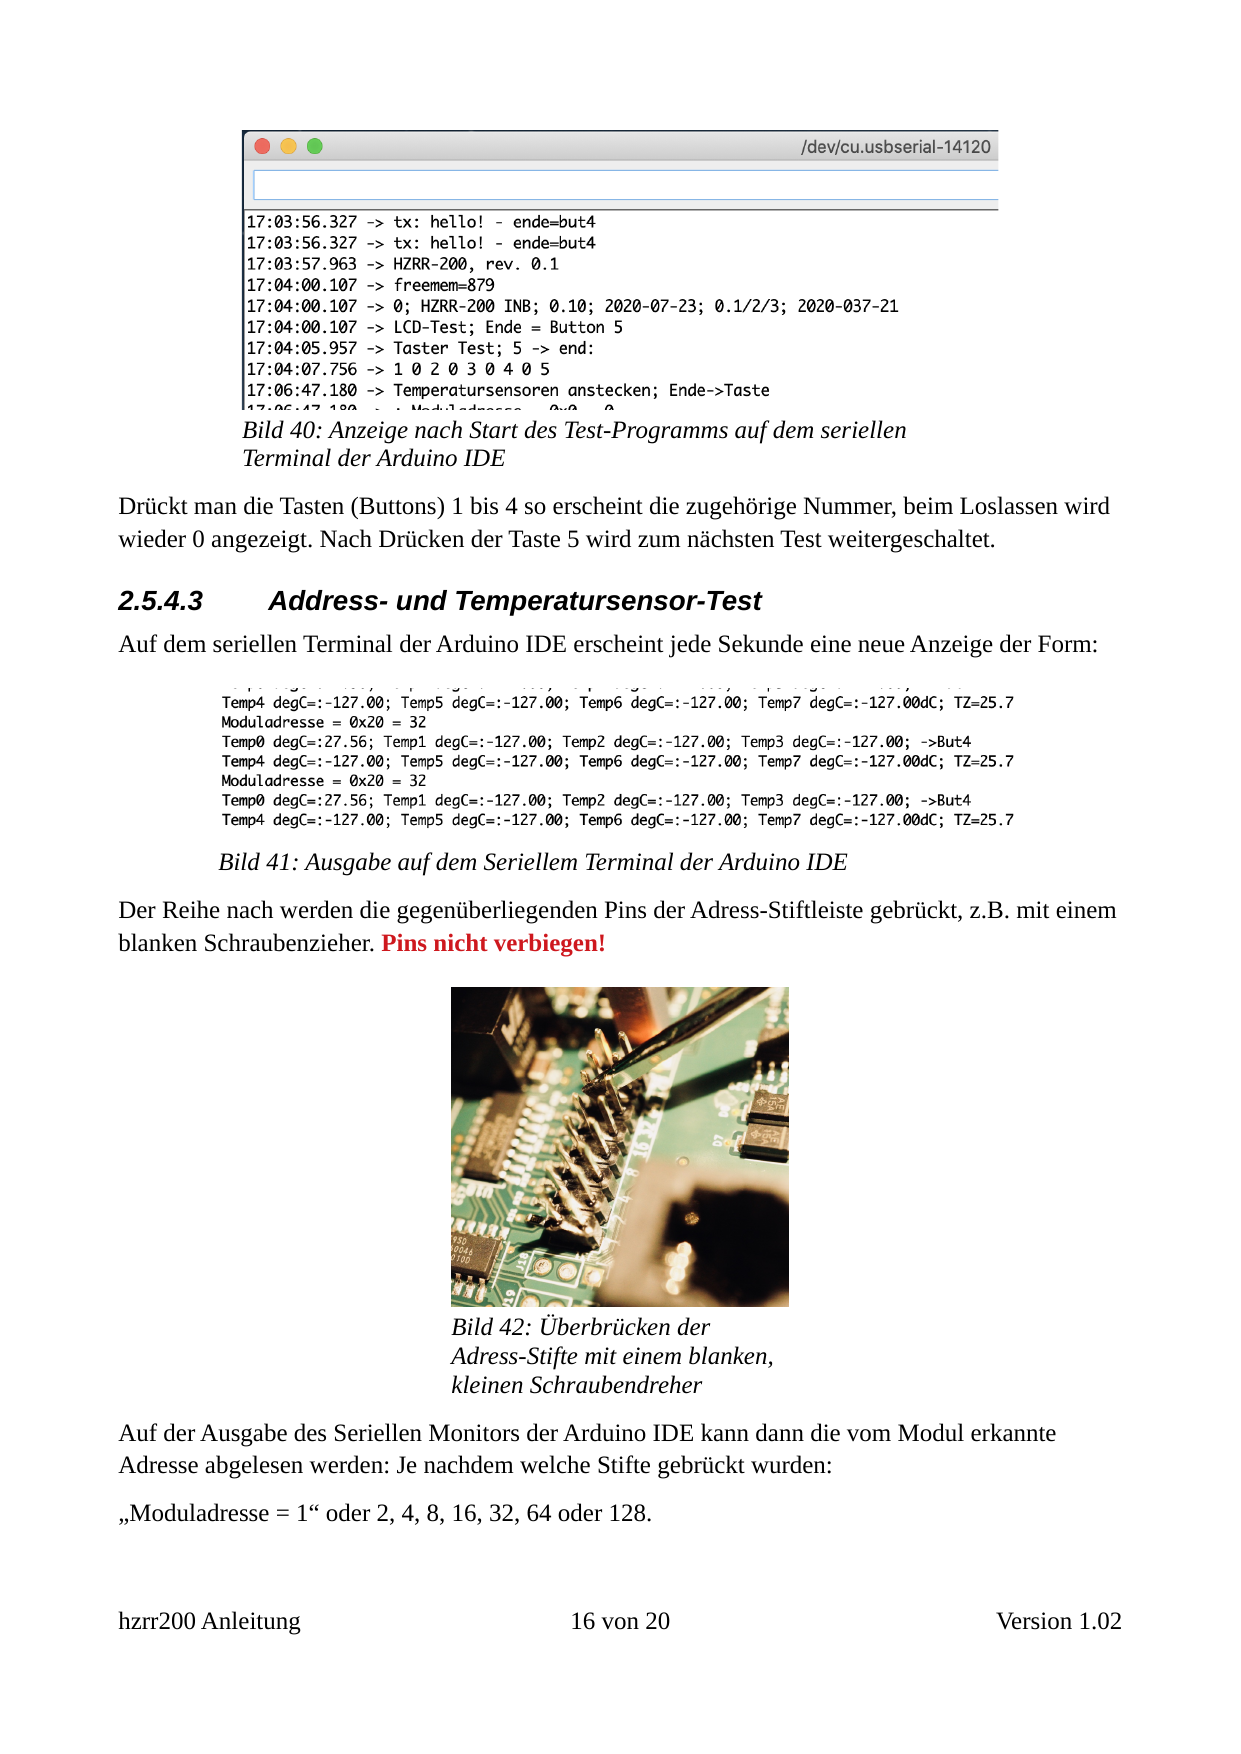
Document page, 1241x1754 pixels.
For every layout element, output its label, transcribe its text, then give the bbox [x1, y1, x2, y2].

text Auf dem seriellen Terminal der Arduino IDE erscheint jede Sekunde eine neue Anzeige der Form: [118, 629, 1122, 657]
text Bild 40: Anzeige nach Start des Test-Programms auf dem seriellen Terminal der Arduino IDE [242, 410, 998, 472]
text „Moduladresse = 1“ oder 2, 4, 8, 16, 32, 64 oder 128. [118, 1498, 1122, 1527]
text Bild 41: Ausgabe auf dem Seriellem Terminal der Arduino IDE [218, 842, 1022, 876]
picture [241, 130, 999, 410]
text Bild 42: Überbrücken der Adress-Stifte mit einem blanken, kleinen Schraubendreher [451, 1307, 789, 1399]
text Auf der Ausgabe des Seriellen Monitors der Arduino IDE kann dann die vom Modul erkannte Adresse abgelesen werden: Je nachdem welche Stifte gebrückt wurden: [118, 1418, 1122, 1479]
subtitle Address- und Temperatursensor-Test [118, 584, 1122, 616]
text Der Reihe nach werden die gegenüberliegenden Pins der Adress-Stiftleiste gebrückt, z.B. mit einem blanken Schraubenzieher. Pins nicht verbiegen! [118, 895, 1122, 957]
text Drückt man die Tasten (Buttons) 1 bis 4 so erscheint die zugehörige Nummer, beim Loslassen wird wieder 0 angezeigt. Nach Drücken der Taste 5 wird zum nächsten Test weitergeschaltet. [118, 491, 1122, 553]
picture [451, 987, 789, 1307]
picture [218, 688, 1023, 842]
